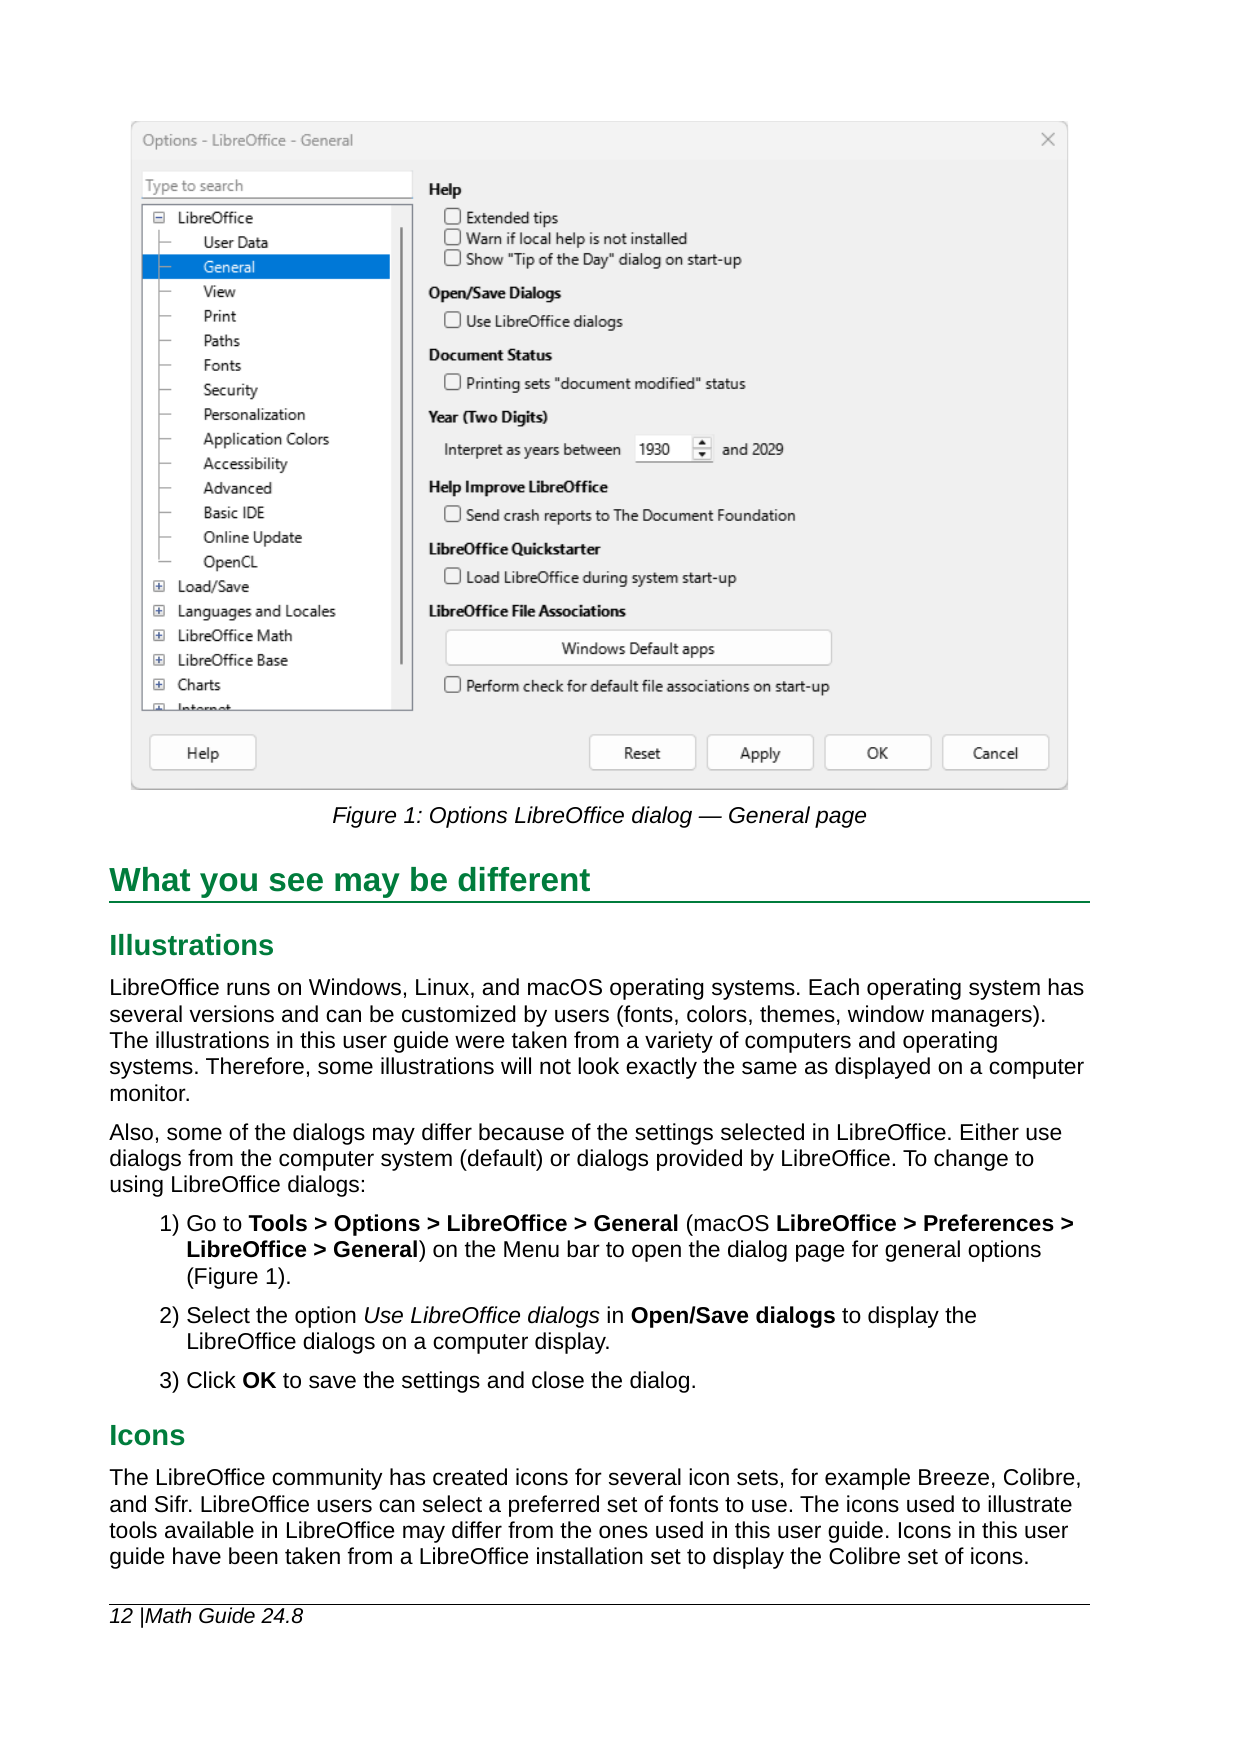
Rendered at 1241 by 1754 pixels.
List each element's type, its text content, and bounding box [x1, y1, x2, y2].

text Figure 1: Options LibreOffice dialog — General page [131, 802, 1068, 828]
list Go to Tools > Options > LibreOffice > General (macOS LibreOffice > Preferences > LibreOffice > General) on the Menu bar to open the dialog page for general options (Figure 1). [186, 1210, 1090, 1289]
text The LibreOffice community has created icons for several icon sets, for example Breeze, Colibre, and Sifr. LibreOffice users can select a preferred set of fonts to use. The icons used to illustrate tools available in LibreOffice may differ from the ones used in this user guide. Icons in this user guide have been taken from a LibreOffice installation set to display the Colibre set of icons. [109, 1464, 1090, 1570]
text LibreOffice runs on Windows, Linux, and macOS operating systems. Each operating system has several versions and can be customized by users (fonts, colors, themes, window managers). The illustrations in this user guide were taken from a variety of computers and operating systems. Therefore, some illustrations will not look exactly the same as displayed on a computer monitor. [109, 974, 1090, 1106]
subtitle Illustrations [109, 928, 1090, 962]
picture [130, 121, 1069, 790]
subtitle Icons [109, 1418, 1090, 1452]
list Select the option Use LibreOffice dialogs in Open/Save dialogs to display the LibreOffice dialogs on a computer display. [186, 1302, 1090, 1354]
subtitle What you see may be different [109, 860, 1090, 901]
list Click OK to save the settings and close the dialog. [186, 1367, 1090, 1393]
text Also, some of the dialogs may differ because of the settings selected in LibreOffice. Either use dialogs from the computer system (default) or dialogs provided by LibreOffice. To change to using LibreOffice dialogs: [109, 1118, 1090, 1198]
